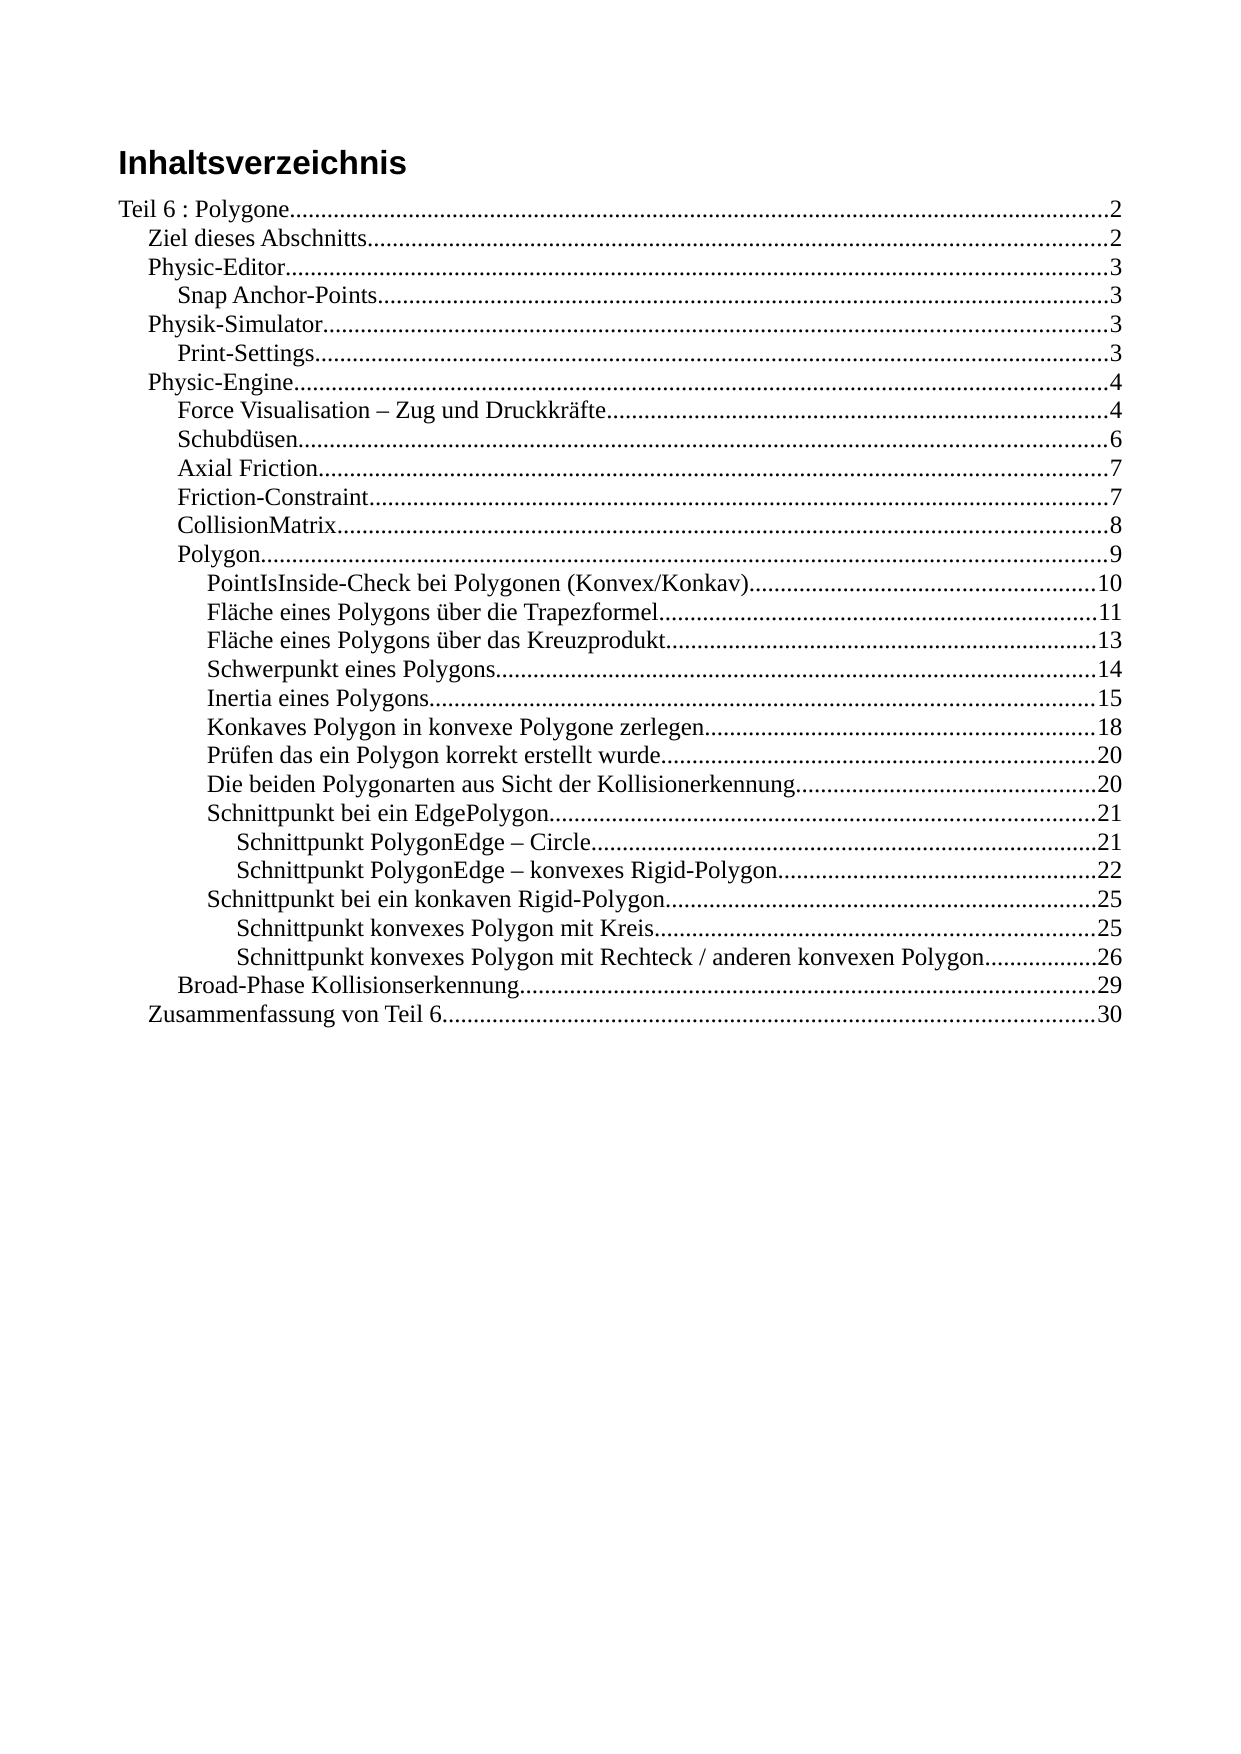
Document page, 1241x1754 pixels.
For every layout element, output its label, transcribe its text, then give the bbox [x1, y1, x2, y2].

text Ziel dieses Abschnitts 2 [148, 223, 1122, 252]
text Snap Anchor-Points 3 [177, 280, 1122, 309]
text Force Visualisation – Zug und Druckkräfte 4 [177, 395, 1122, 424]
text Die beiden Polygonarten aus Sicht der Kollisionerkennung 20 [207, 769, 1122, 798]
text Physic-Editor 3 [148, 252, 1122, 280]
text Schnittpunkt konvexes Polygon mit Rechteck / anderen konvexen Polygon 26 [236, 942, 1122, 970]
text Print-Settings 3 [177, 338, 1122, 367]
text Physic-Engine 4 [148, 367, 1122, 395]
text Inertia eines Polygons 15 [207, 683, 1122, 712]
text Schnittpunkt bei ein EdgePolygon 21 [207, 798, 1122, 827]
text Schwerpunkt eines Polygons 14 [207, 654, 1122, 683]
text Schnittpunkt PolygonEdge – Circle 21 [236, 827, 1122, 855]
text PointIsInside-Check bei Polygonen (Konvex/Konkav) 10 [207, 568, 1122, 597]
text Axial Friction 7 [177, 453, 1122, 482]
text Polygon 9 [177, 539, 1122, 568]
text CollisionMatrix 8 [177, 510, 1122, 539]
subtitle Inhaltsverzeichnis [118, 143, 1122, 182]
text Physik-Simulator 3 [148, 309, 1122, 338]
text Teil 6 : Polygone 2 [118, 194, 1122, 223]
text Zusammenfassung von Teil 6 30 [148, 999, 1122, 1028]
text Schnittpunkt bei ein konkaven Rigid-Polygon 25 [207, 884, 1122, 913]
text Friction-Constraint 7 [177, 482, 1122, 510]
text Broad-Phase Kollisionserkennung 29 [177, 970, 1122, 999]
text Prüfen das ein Polygon korrekt erstellt wurde 20 [207, 740, 1122, 769]
text Schubdüsen 6 [177, 424, 1122, 453]
text Fläche eines Polygons über die Trapezformel 11 [207, 597, 1122, 625]
text Konkaves Polygon in konvexe Polygone zerlegen 18 [207, 712, 1122, 740]
text Schnittpunkt PolygonEdge – konvexes Rigid-Polygon 22 [236, 855, 1122, 884]
text Schnittpunkt konvexes Polygon mit Kreis 25 [236, 913, 1122, 942]
text Fläche eines Polygons über das Kreuzprodukt 13 [207, 625, 1122, 654]
